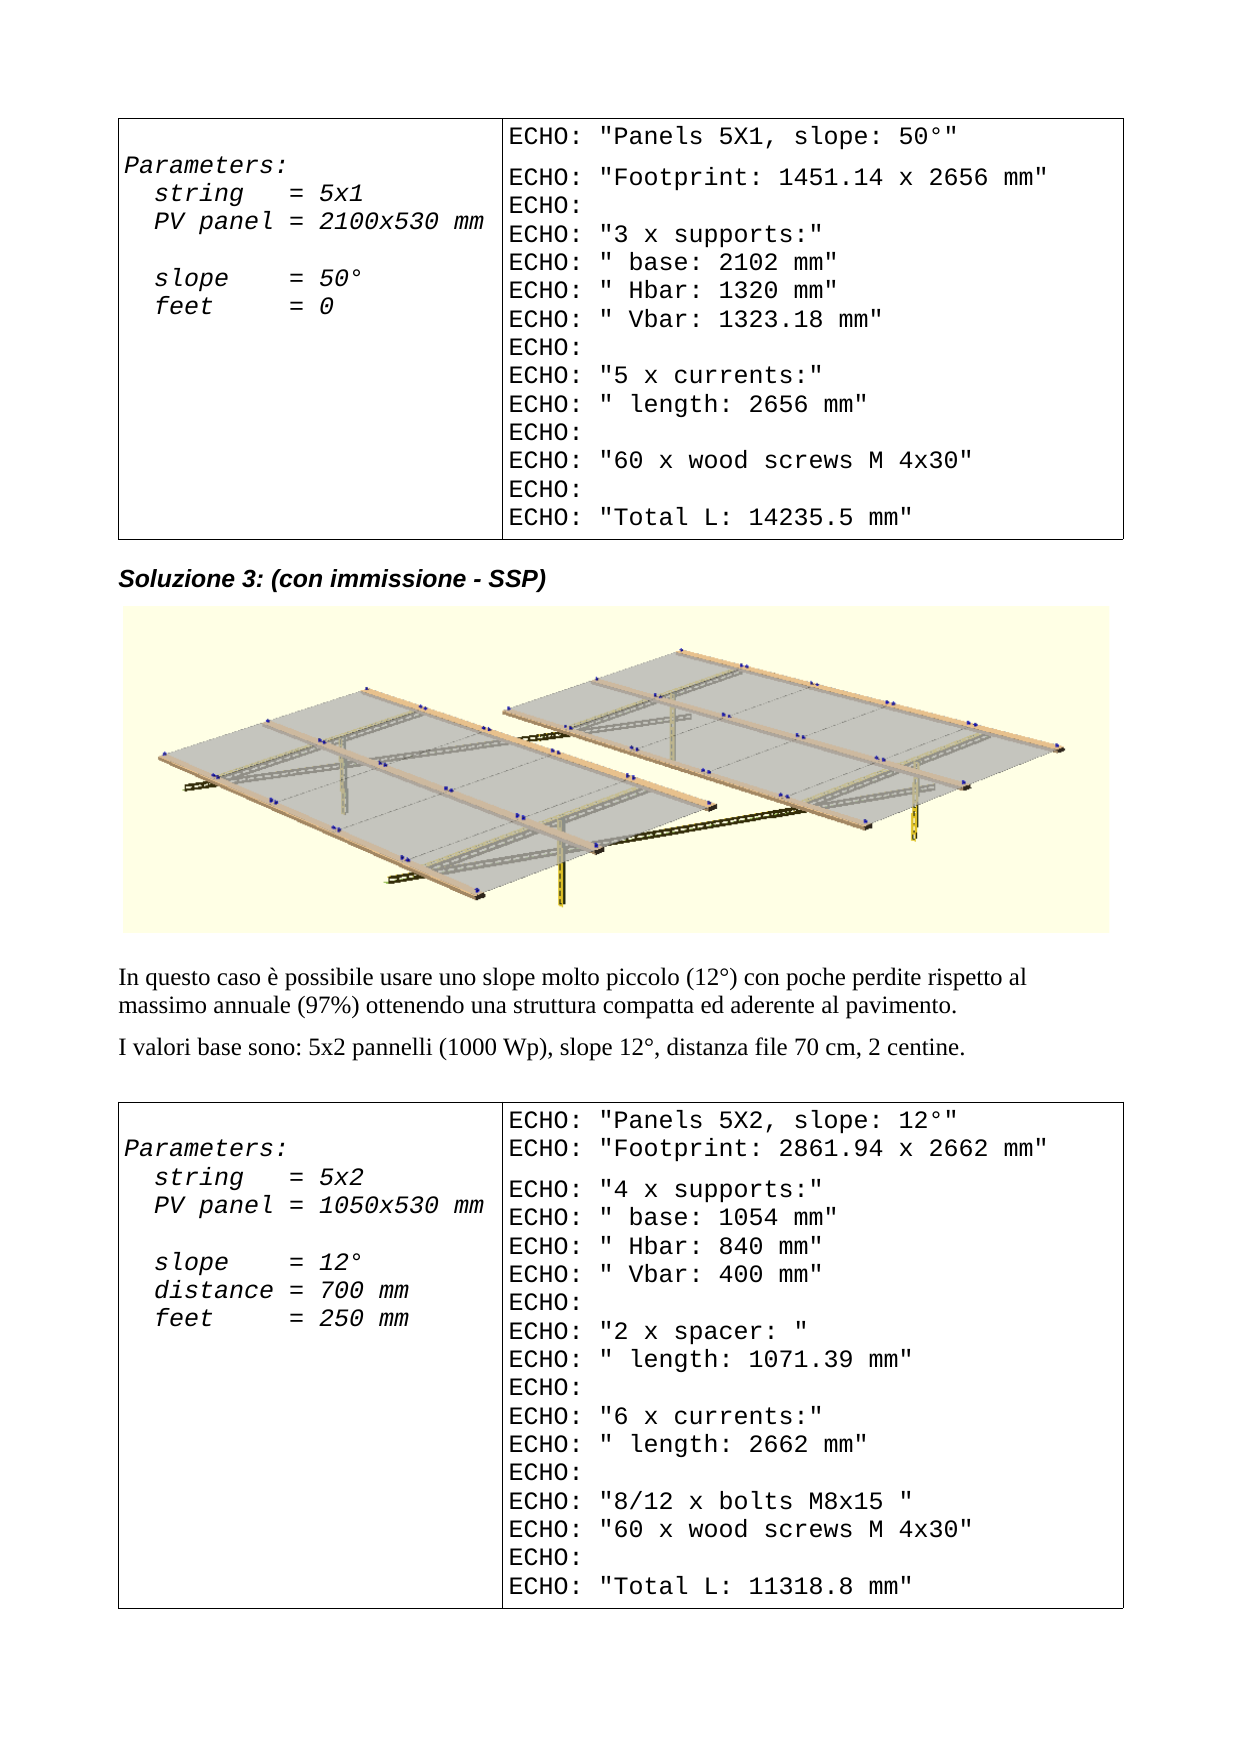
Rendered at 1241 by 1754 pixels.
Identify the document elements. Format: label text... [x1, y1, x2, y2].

table_header ECHO: "Panels 5X1, slope: 50°" ECHO: "Footprint: 1451.14 x 2656 mm" ECHO: ECHO: "3 x supports:" ECHO: " base: 2102 mm" ECHO: " Hbar: 1320 mm" ECHO: " Vbar: 1323.18 mm" ECHO: ECHO: "5 x currents:" ECHO: " length: 2656 mm" ECHO: ECHO: "60 x wood screws M 4x30" ECHO: ECHO: "Total L: 14235.5 mm" [503, 119, 1123, 539]
subtitle Soluzione 3: (con immissione - SSP) [118, 564, 1122, 592]
table_header ECHO: "Panels 5X2, slope: 12°" ECHO: "Footprint: 2861.94 x 2662 mm" ECHO: "4 x supports:" ECHO: " base: 1054 mm" ECHO: " Hbar: 840 mm" ECHO: " Vbar: 400 mm" ECHO: ECHO: "2 x spacer: " ECHO: " length: 1071.39 mm" ECHO: ECHO: "6 x currents:" ECHO: " length: 2662 mm" ECHO: ECHO: "8/12 x bolts M8x15 " ECHO: "60 x wood screws M 4x30" ECHO: ECHO: "Total L: 11318.8 mm" [503, 1103, 1123, 1607]
table_header Parameters: string = 5x1 PV panel = 2100x530 mm slope = 50° feet = 0 [119, 119, 502, 539]
text I valori base sono: 5x2 pannelli (1000 Wp), slope 12°, distanza file 70 cm, 2 centine. [118, 1032, 1104, 1060]
picture [123, 606, 1110, 933]
table_header Parameters: string = 5x2 PV panel = 1050x530 mm slope = 12° distance = 700 mm feet = 250 mm [119, 1103, 502, 1607]
text In questo caso è possibile usare uno slope molto piccolo (12°) con poche perdite rispetto al massimo annuale (97%) ottenendo una struttura compatta ed aderente al pavimento. [118, 962, 1104, 1019]
